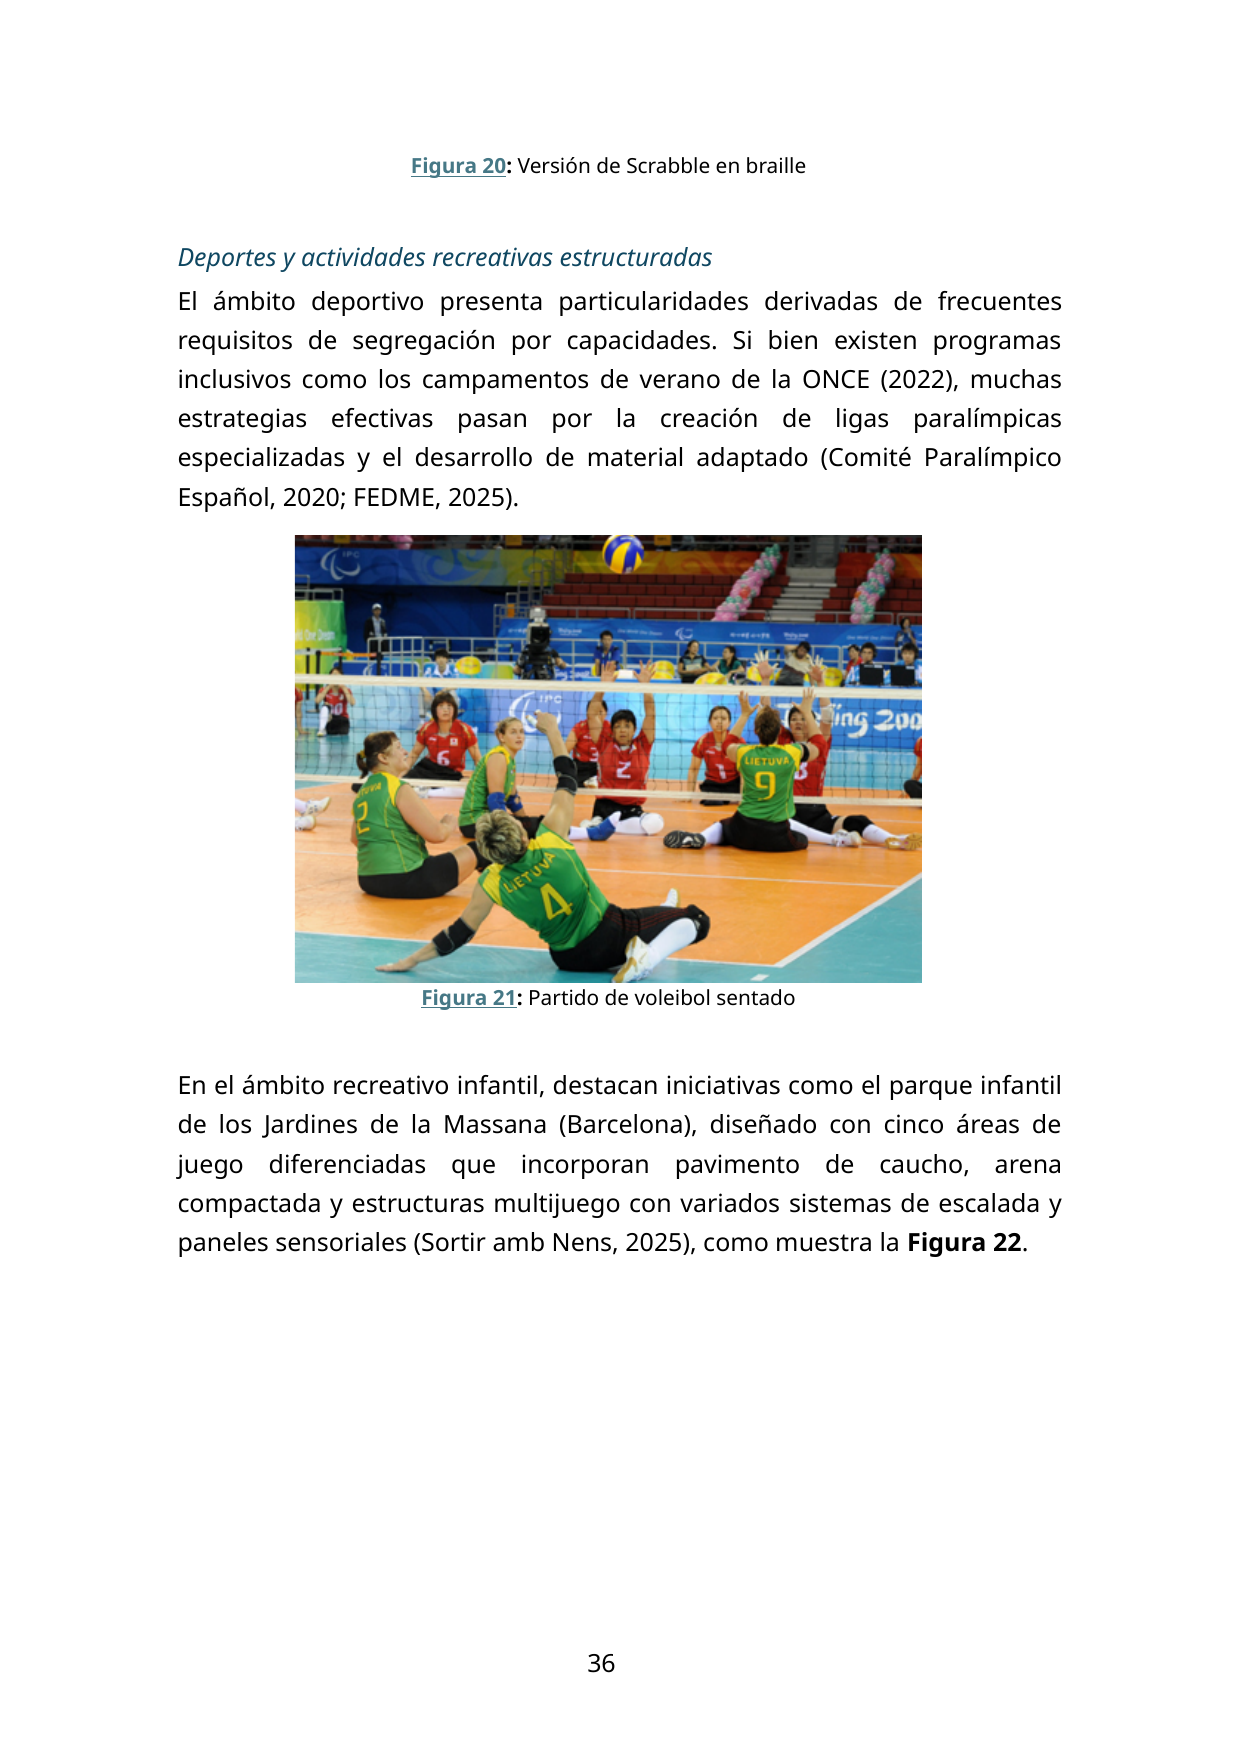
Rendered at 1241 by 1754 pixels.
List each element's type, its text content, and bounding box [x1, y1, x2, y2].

table_cell Figura 21: Partido de voleibol sentado [166, 982, 1051, 1012]
subtitle Deportes y actividades recreativas estructuradas [177, 240, 1063, 274]
table_header [922, 535, 1051, 982]
table_header [166, 535, 294, 982]
picture [294, 535, 922, 983]
table_cell Figura 20: Versión de Scrabble en braille [166, 148, 1051, 184]
text El ámbito deportivo presenta particularidades derivadas de frecuentes requisitos de segregación por capacidades. Si bien existen programas inclusivos como los campamentos de verano de la ONCE (2022), muchas estrategias efectivas pasan por la creación de ligas paralímpicas especializadas y el desarrollo de material adaptado (Comité Paralímpico Español, 2020; FEDME, 2025). [177, 283, 1063, 513]
text En el ámbito recreativo infantil, destacan iniciativas como el parque infantil de los Jardines de la Massana (Barcelona), diseñado con cinco áreas de juego diferenciadas que incorporan pavimento de caucho, arena compactada y estructuras multijuego con variados sistemas de escalada y paneles sensoriales (Sortir amb Nens, 2025), como muestra la Figura 22. [177, 1068, 1063, 1259]
